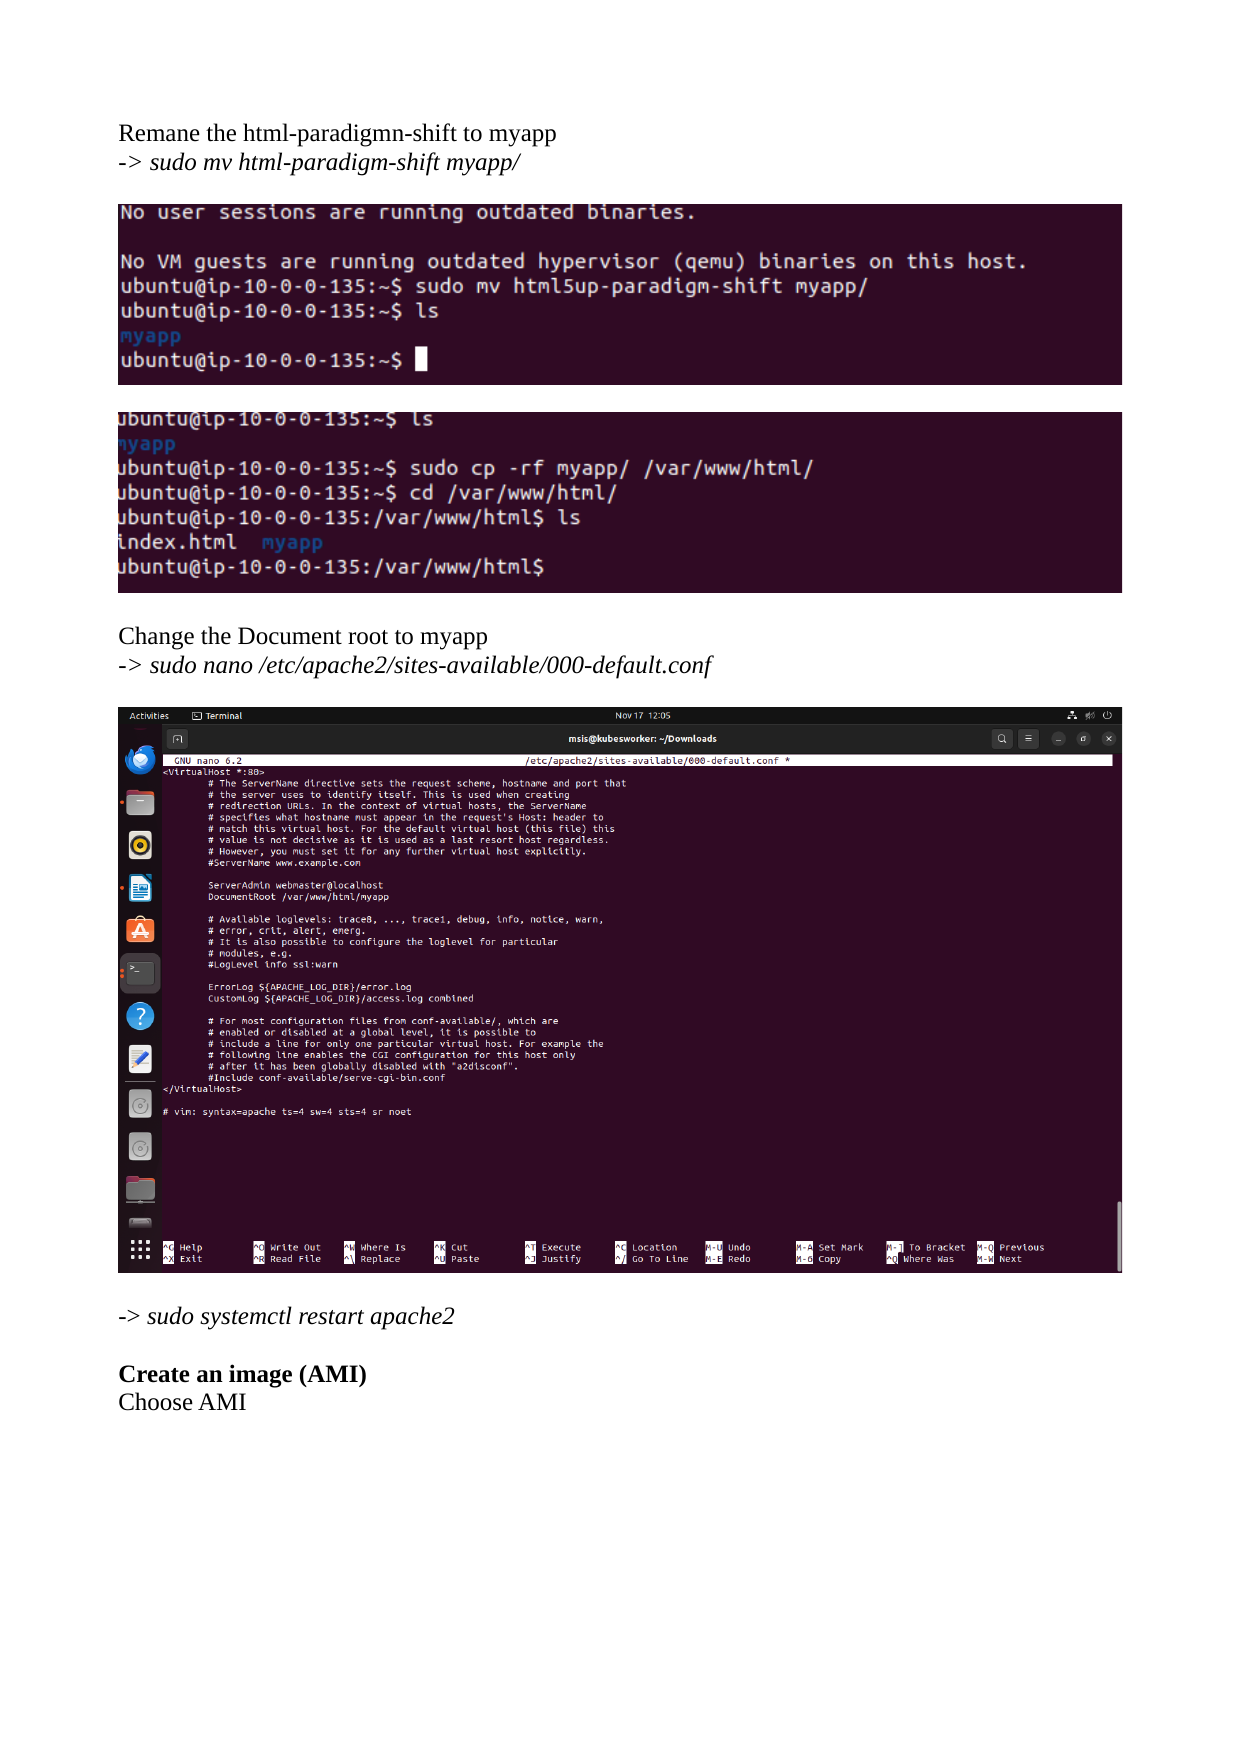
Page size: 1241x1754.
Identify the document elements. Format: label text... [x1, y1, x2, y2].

picture [118, 412, 1123, 593]
text Choose AMI [118, 1387, 1122, 1416]
text Change the Document root to myapp [118, 621, 1122, 650]
text Remane the html-paradigmn-shift to myapp [118, 118, 1122, 147]
text -> sudo mv html-paradigm-shift myapp/ [118, 147, 1122, 176]
text Create an image (AMI) [118, 1359, 1122, 1387]
text -> sudo nano /etc/apache2/sites-available/000-default.conf [118, 650, 1122, 679]
picture [118, 204, 1123, 385]
picture [118, 707, 1123, 1273]
text -> sudo systemctl restart apache2 [118, 1301, 1122, 1330]
